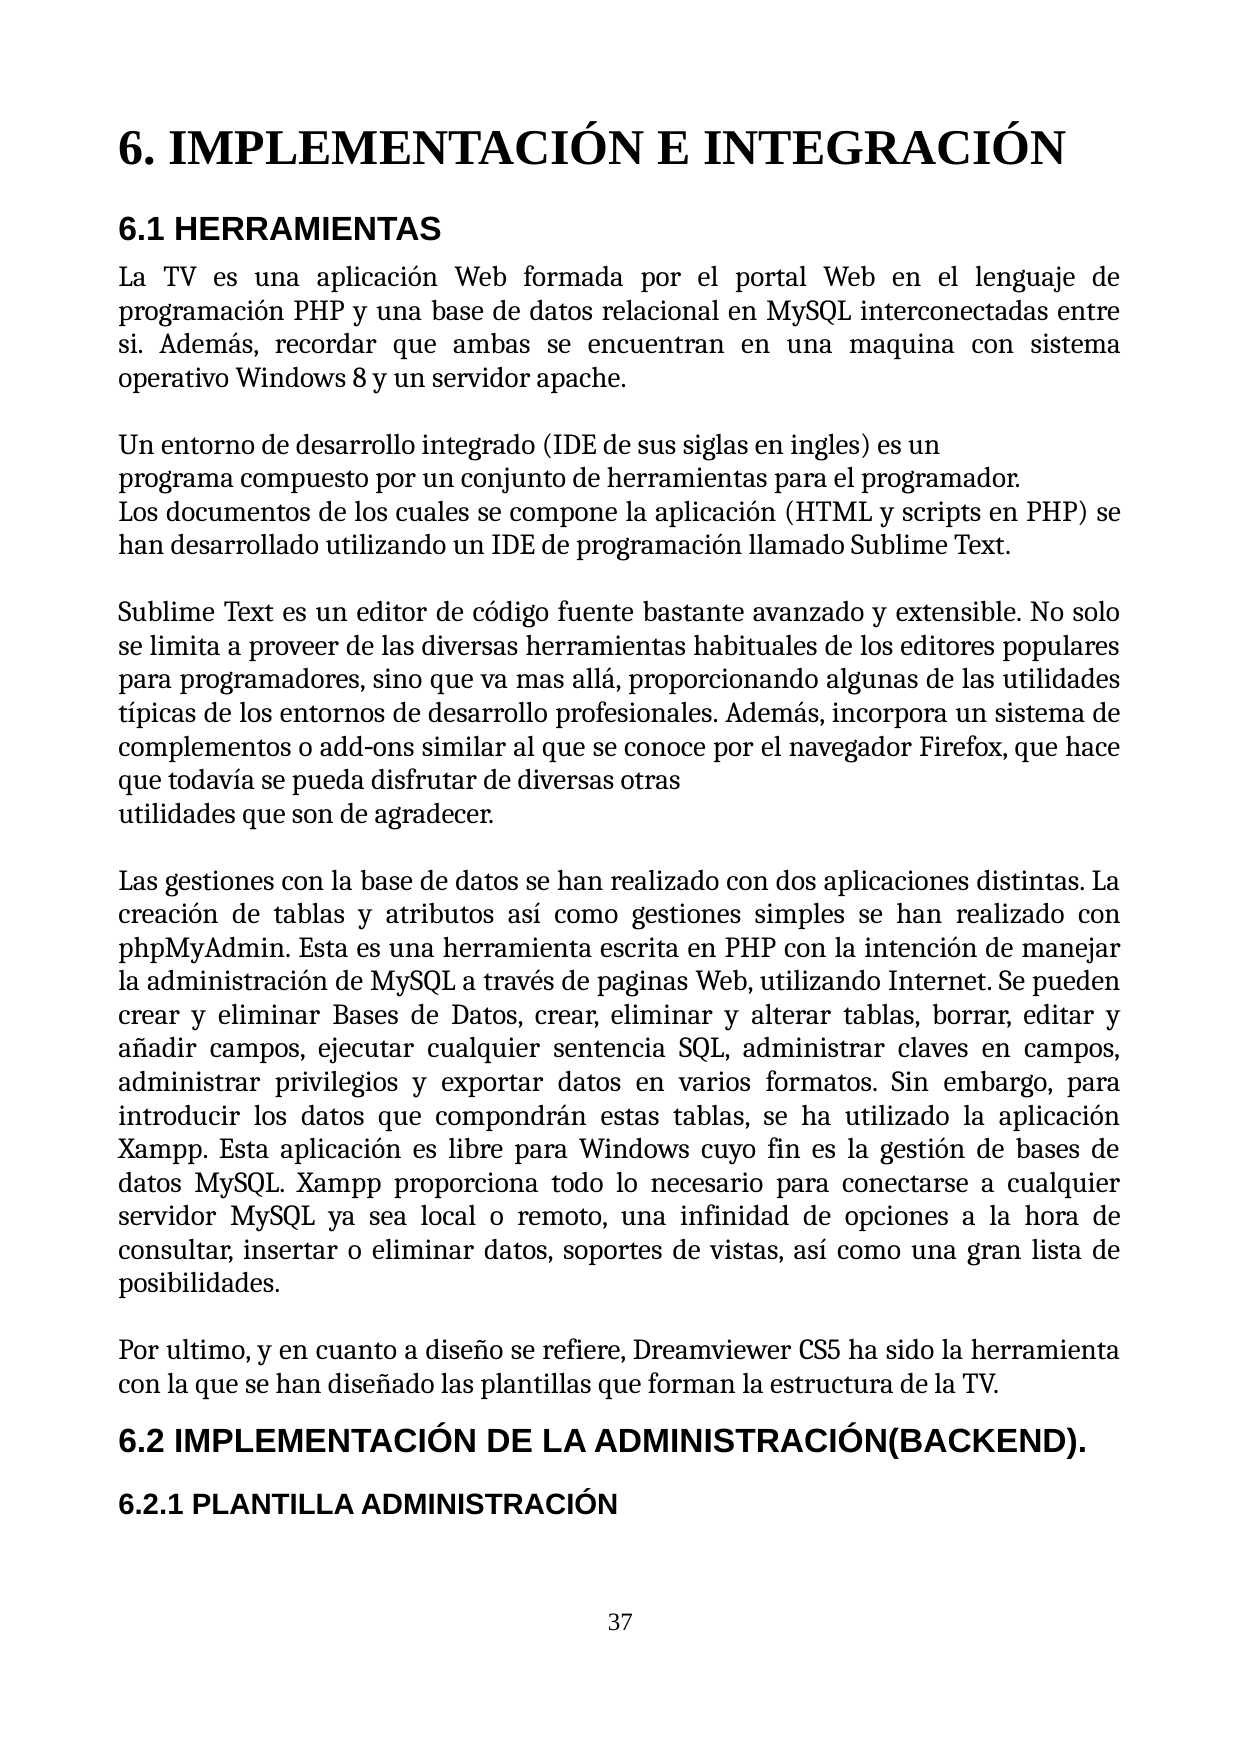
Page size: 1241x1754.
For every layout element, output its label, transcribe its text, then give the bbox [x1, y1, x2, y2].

text utilidades que son de agradecer. [118, 797, 1122, 830]
text programa compuesto por un conjunto de herramientas para el programador. [118, 461, 1122, 495]
text Las gestiones con la base de datos se han realizado con dos aplicaciones distintas. La creación de tablas y atributos así como gestiones simples se han realizado con phpMyAdmin. Esta es una herramienta escrita en PHP con la intención de manejar la administración de MySQL a través de paginas Web, utilizando Internet. Se pueden crear y eliminar Bases de Datos, crear, eliminar y alterar tablas, borrar, editar y añadir campos, ejecutar cualquier sentencia SQL, administrar claves en campos, administrar privilegios y exportar datos en varios formatos. Sin embargo, para introducir los datos que compondrán estas tablas, se ha utilizado la aplicación Xampp. Esta aplicación es libre para Windows cuyo fin es la gestión de bases de datos MySQL. Xampp proporciona todo lo necesario para conectarse a cualquier servidor MySQL ya sea local o remoto, una infinidad de opciones a la hora de consultar, insertar o eliminar datos, soportes de vistas, así como una gran lista de posibilidades. [118, 864, 1122, 1300]
subtitle 6.2 IMPLEMENTACIÓN DE LA ADMINISTRACIÓN(BACKEND). [118, 1421, 1122, 1460]
text Sublime Text es un editor de código fuente bastante avanzado y extensible. No solo se limita a proveer de las diversas herramientas habituales de los editores populares para programadores, sino que va mas allá, proporcionando algunas de las utilidades típicas de los entornos de desarrollo profesionales. Además, incorpora un sistema de complementos o add‐ons similar al que se conoce por el navegador Firefox, que hace que todavía se pueda disfrutar de diversas otras [118, 596, 1122, 797]
subtitle 6.1 HERRAMIENTAS [118, 209, 1122, 248]
subtitle 6. IMPLEMENTACIÓN E INTEGRACIÓN [118, 118, 1122, 176]
text La TV es una aplicación Web formada por el portal Web en el lenguaje de programación PHP y una base de datos relacional en MySQL interconectadas entre si. Además, recordar que ambas se encuentran en una maquina con sistema operativo Windows 8 y un servidor apache. [118, 260, 1122, 394]
text Por ultimo, y en cuanto a diseño se refiere, Dreamviewer CS5 ha sido la herramienta con la que se han diseñado las plantillas que forman la estructura de la TV. [118, 1333, 1122, 1401]
text Un entorno de desarrollo integrado (IDE de sus siglas en ingles) es un [118, 428, 1122, 461]
text Los documentos de los cuales se compone la aplicación (HTML y scripts en PHP) se han desarrollado utilizando un IDE de programación llamado Sublime Text. [118, 495, 1122, 562]
subtitle 6.2.1 PLANTILLA ADMINISTRACIÓN [118, 1487, 1122, 1521]
